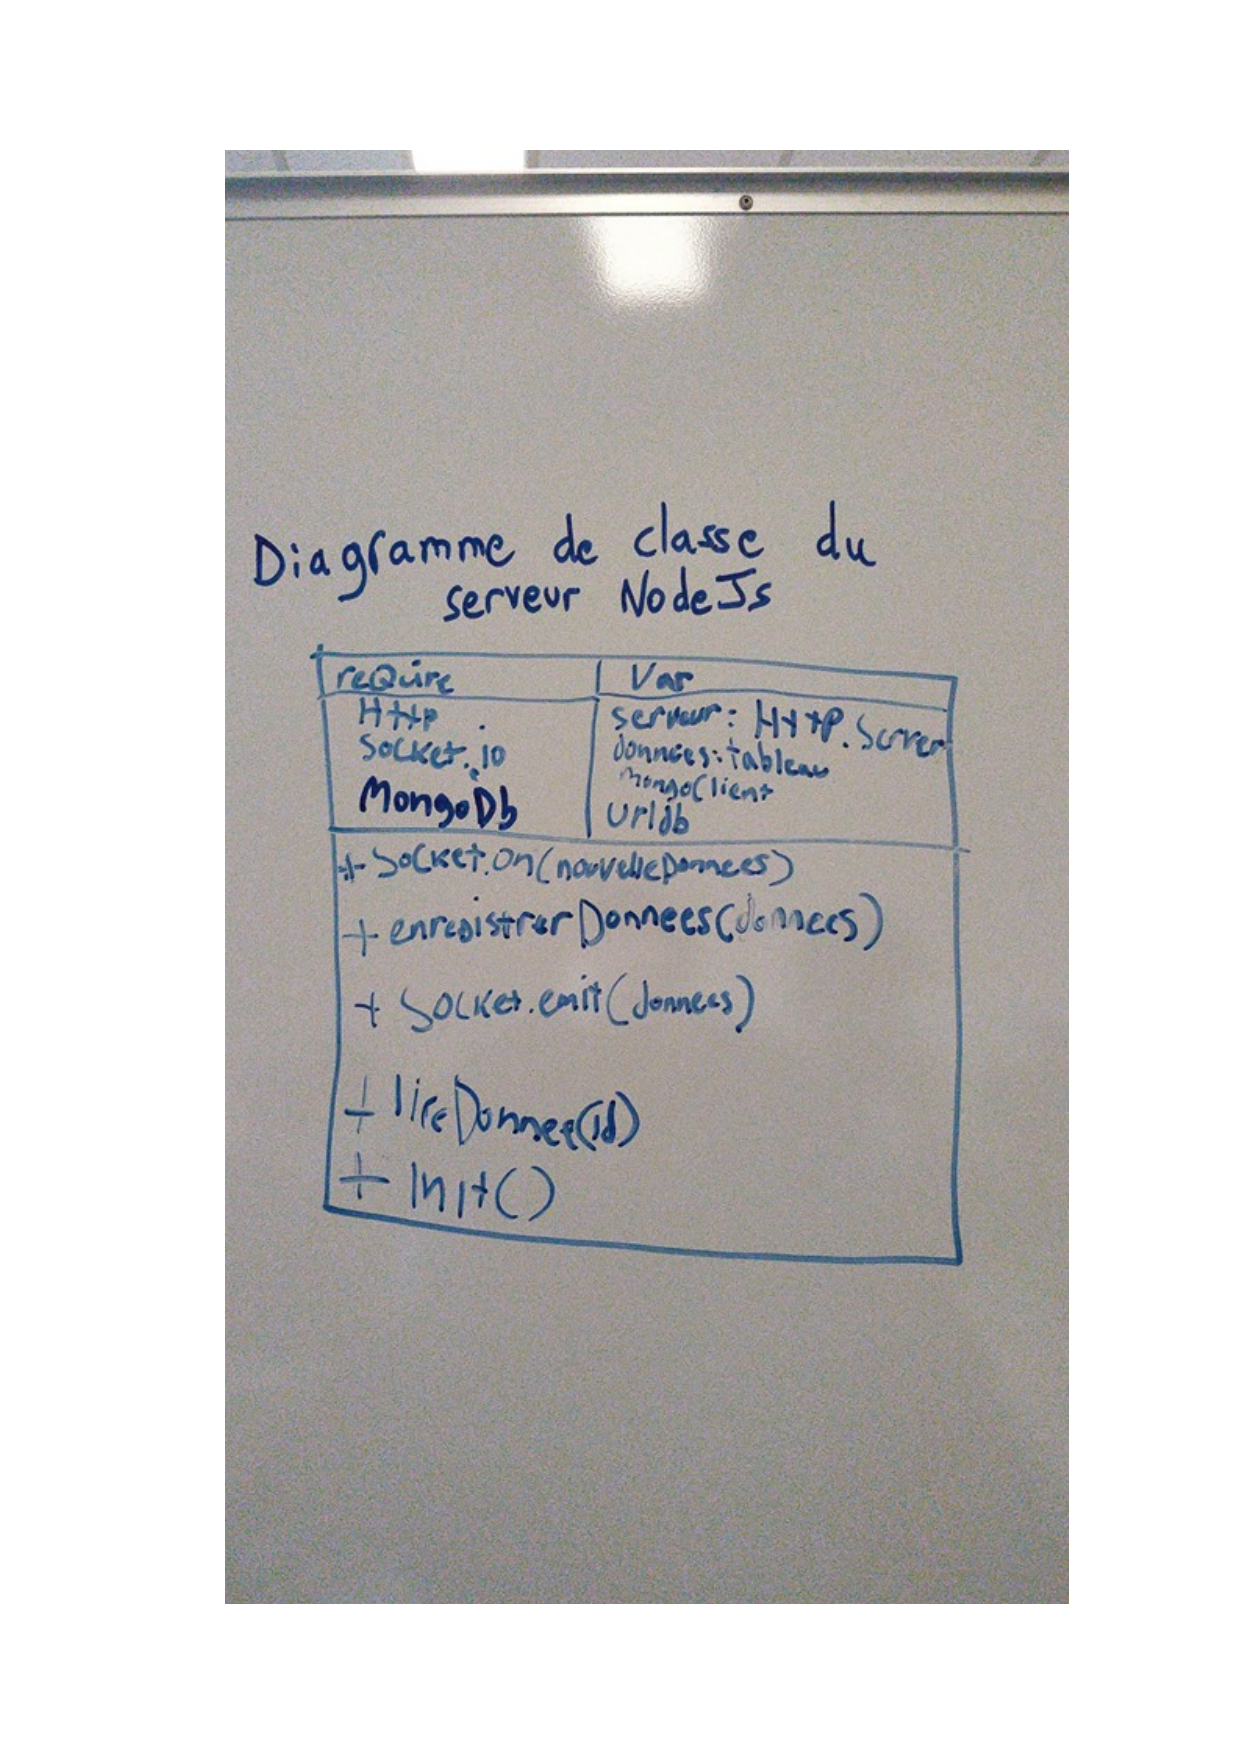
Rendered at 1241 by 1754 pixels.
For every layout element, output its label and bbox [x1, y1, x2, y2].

picture [225, 150, 1069, 1604]
